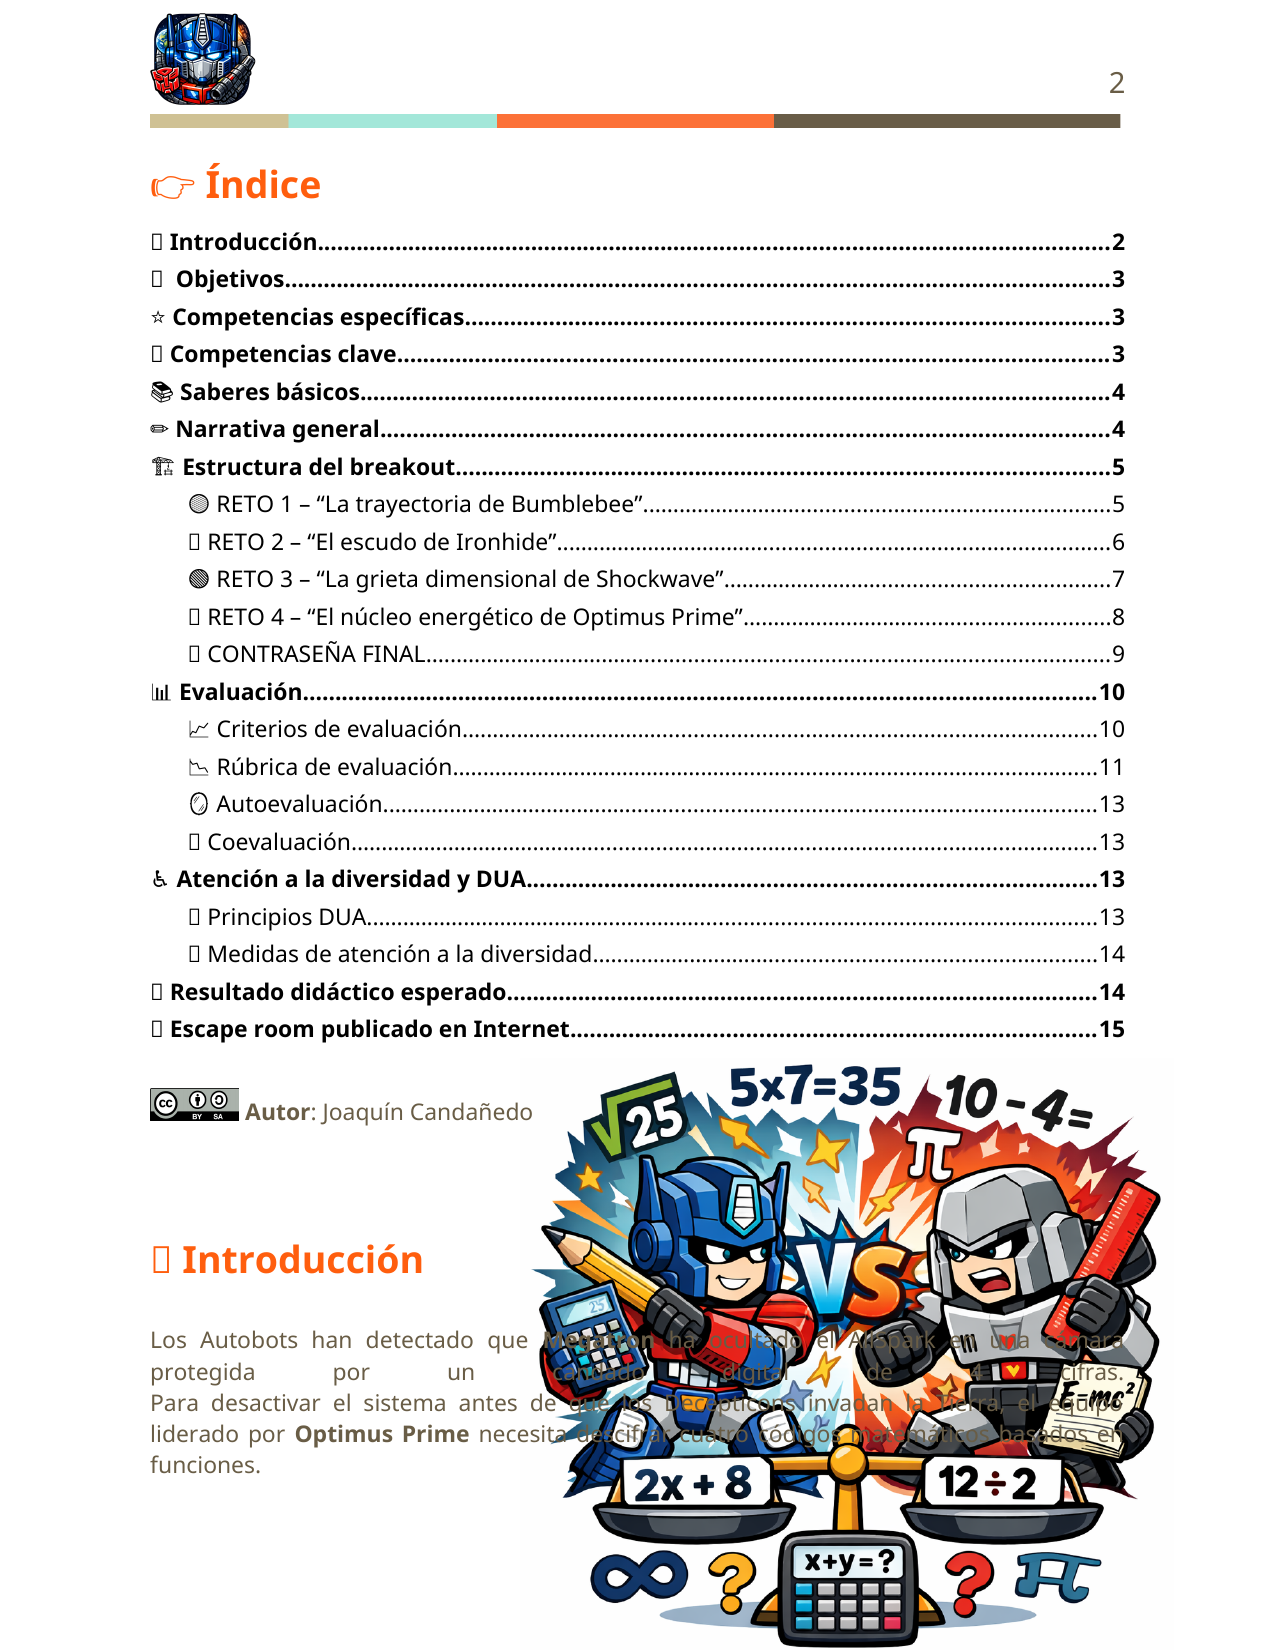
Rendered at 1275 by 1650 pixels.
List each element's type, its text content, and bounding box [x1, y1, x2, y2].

subtitle 🧭 Introducción [150, 1233, 1125, 1284]
text 📈 Criterios de evaluación 10 [187, 713, 1125, 745]
text ♿ Atención a la diversidad y DUA 13 [150, 863, 1125, 895]
picture [150, 13, 256, 105]
text 🔵 RETO 2 – “El escudo de Ironhide” 6 [187, 526, 1125, 557]
text 🧩 Escape room publicado en Internet 15 [150, 1013, 1125, 1045]
text 📚 Saberes básicos 4 [150, 376, 1125, 407]
text 🎯 Objetivos 3 [150, 263, 1125, 295]
picture [150, 1088, 239, 1121]
picture [520, 1058, 1175, 1650]
text 🟡 RETO 1 – “La trayectoria de Bumblebee” 5 [187, 488, 1125, 520]
picture [150, 114, 1121, 128]
text 🌀 Medidas de atención a la diversidad 14 [187, 938, 1125, 970]
text 🧭 Introducción 2 [150, 226, 1125, 257]
text Los Autobots han detectado que Megatron ha ocultado el AllSpark en una cámara protegida por un candado digital de 4 cifras. Para desactivar el sistema antes de que los Decepticons invadan la Tierra, el equipo liderado por Optimus Prime necesita descifrar cuatro códigos matemáticos basados en funciones. [150, 1324, 1125, 1481]
text 🤝 Coevaluación 13 [187, 826, 1125, 857]
text ✨ Principios DUA 13 [187, 901, 1125, 932]
text 🔑 Competencias clave 3 [150, 338, 1125, 370]
text Autor: Joaquín Candañedo [150, 1089, 1125, 1127]
text ✏️ Narrativa general 4 [150, 413, 1125, 445]
text 🔴 RETO 4 – “El núcleo energético de Optimus Prime” 8 [187, 601, 1125, 632]
text 🔐 CONTRASEÑA FINAL 9 [187, 638, 1125, 670]
text 🏗️ Estructura del breakout 5 [150, 451, 1125, 482]
text ⭐ Competencias específicas 3 [150, 301, 1125, 332]
text 📉 Rúbrica de evaluación 11 [187, 751, 1125, 782]
text 👉 Índice [150, 158, 1125, 209]
text 🪞 Autoevaluación 13 [187, 788, 1125, 820]
text 📊 Evaluación 10 [150, 676, 1125, 707]
text 🟢 RETO 3 – “La grieta dimensional de Shockwave” 7 [187, 563, 1125, 595]
text 🚀 Resultado didáctico esperado 14 [150, 976, 1125, 1007]
